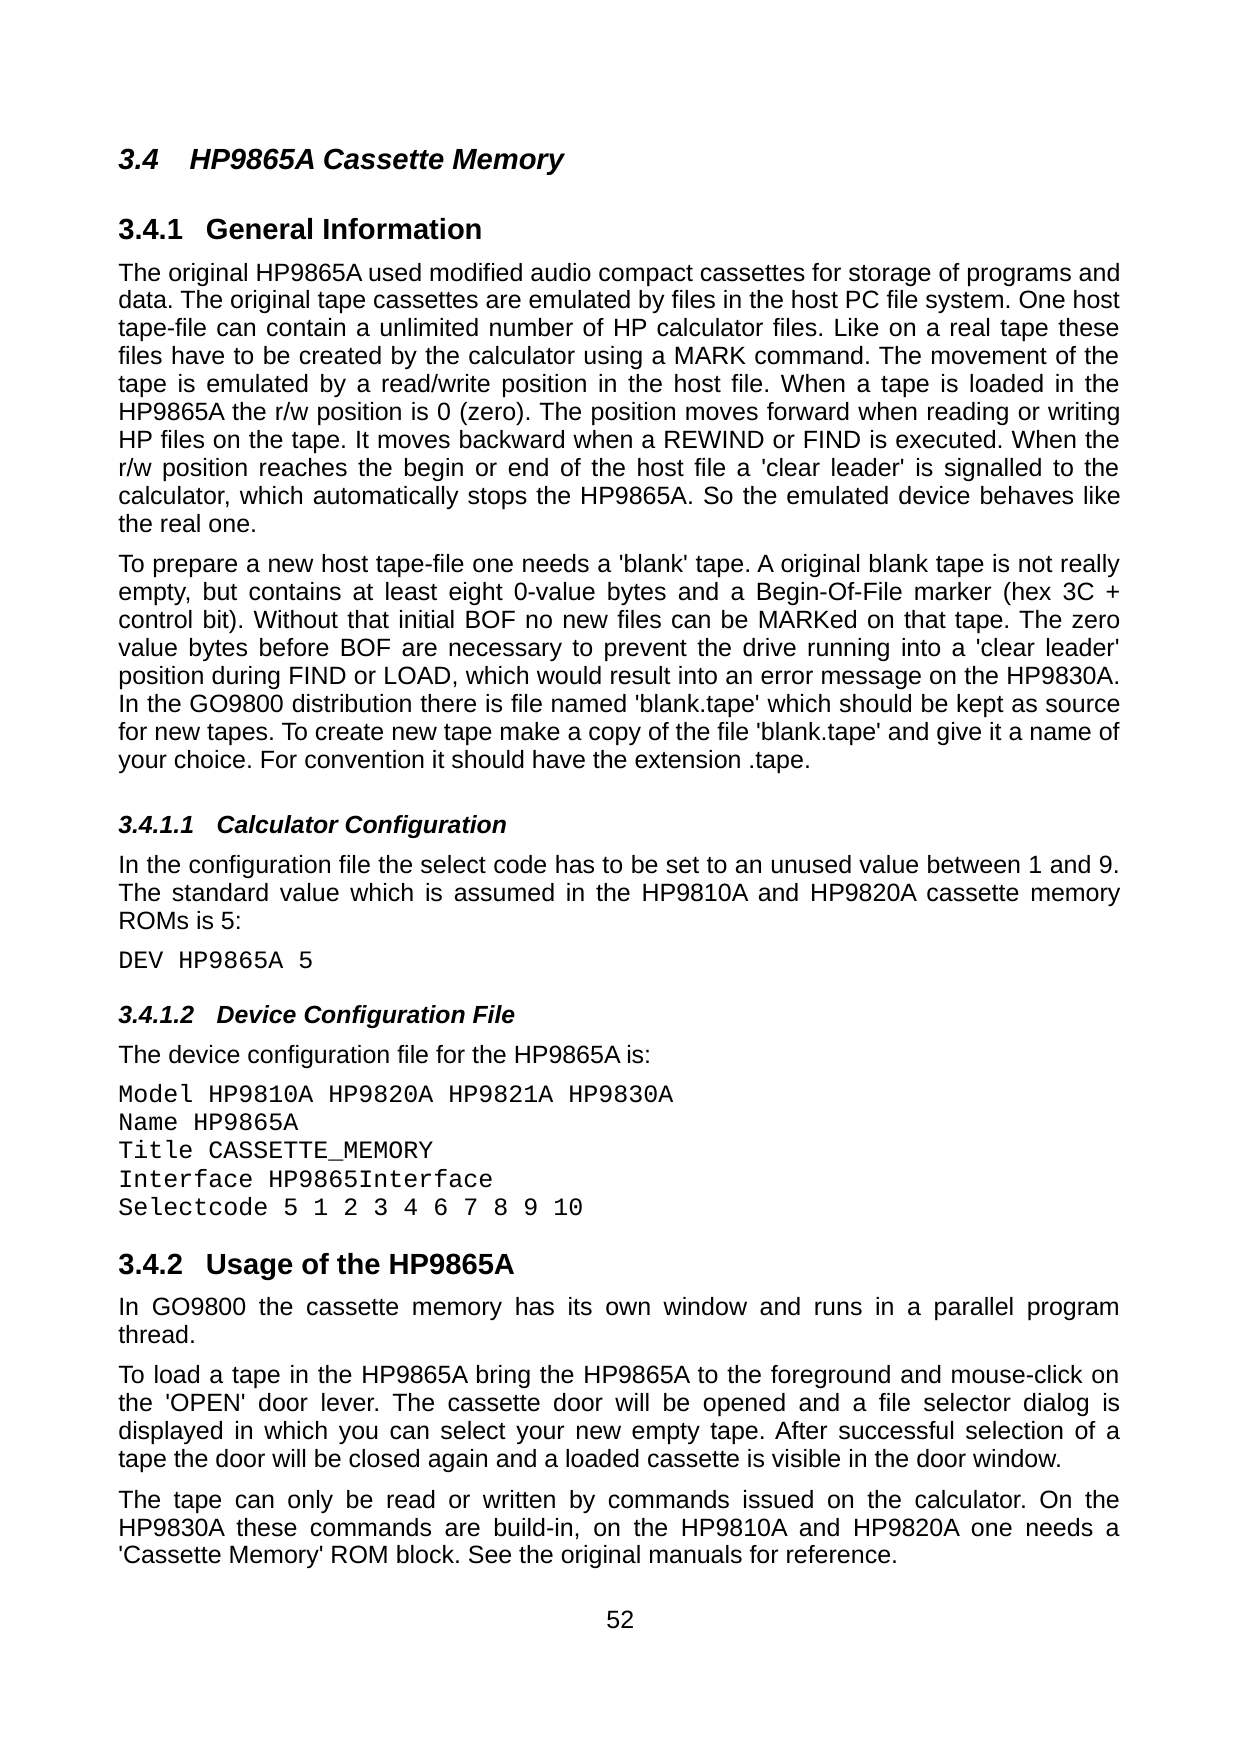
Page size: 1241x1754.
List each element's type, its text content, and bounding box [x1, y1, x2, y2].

text Selectcode 5 1 2 3 4 6 7 8 9 10 [118, 1194, 1122, 1223]
text The device configuration file for the HP9865A is: [118, 1041, 1122, 1069]
text Title CASSETTE_MEMORY [118, 1138, 1122, 1166]
text Name HP9865A [118, 1109, 1122, 1138]
subtitle General Information [118, 213, 1122, 246]
text To load a tape in the HP9865A bring the HP9865A to the foreground and mouse-click on the 'OPEN' door lever. The cassette door will be opened and a file selector dialog is displayed in which you can select your new empty tape. After successful selection of a tape the door will be closed again and a loaded cassette is visible in the door window. [118, 1361, 1122, 1473]
text The tape can only be read or written by commands issued on the calculator. On the HP9830A these commands are build-in, on the HP9810A and HP9820A one needs a 'Cassette Memory' ROM block. See the original manuals for reference. [118, 1486, 1122, 1569]
subtitle Calculator Configuration [118, 811, 1122, 838]
text In the configuration file the select code has to be set to an unused value between 1 and 9. The standard value which is assumed in the HP9810A and HP9820A cassette memory ROMs is 5: [118, 851, 1122, 935]
text DEV HP9865A 5 [118, 947, 1122, 976]
text Model HP9810A HP9820A HP9821A HP9830A [118, 1081, 1122, 1109]
subtitle Usage of the HP9865A [118, 1248, 1122, 1281]
text The original HP9865A used modified audio compact cassettes for storage of programs and data. The original tape cassettes are emulated by files in the host PC file system. One host tape-file can contain a unlimited number of HP calculator files. Like on a real tape these files have to be created by the calculator using a MARK command. The movement of the tape is emulated by a read/write position in the host file. When a tape is loaded in the HP9865A the r/w position is 0 (zero). The position moves forward when reading or writing HP files on the tape. It moves backward when a REWIND or FIND is executed. When the r/w position reaches the begin or end of the host file a 'clear leader' is signalled to the calculator, which automatically stops the HP9865A. So the emulated device behaves like the real one. [118, 258, 1122, 537]
text To prepare a new host tape-file one needs a 'blank' tape. A original blank tape is not really empty, but contains at least eight 0-value bytes and a Begin-Of-File marker (hex 3C + control bit). Without that initial BOF no new files can be MARKed on that tape. The zero value bytes before BOF are necessary to prevent the drive running into a 'clear leader' position during FIND or LOAD, which would result into an error message on the HP9830A. In the GO9800 distribution there is file named 'blank.tape' which should be kept as source for new tapes. To create new tape make a copy of the file 'blank.tape' and give it a name of your choice. For convention it should have the extension .tape. [118, 550, 1122, 773]
subtitle Device Configuration File [118, 1001, 1122, 1028]
text In GO9800 the cassette memory has its own window and runs in a parallel program thread. [118, 1293, 1122, 1349]
subtitle HP9865A Cassette Memory [118, 143, 1122, 176]
text Interface HP9865Interface [118, 1166, 1122, 1194]
